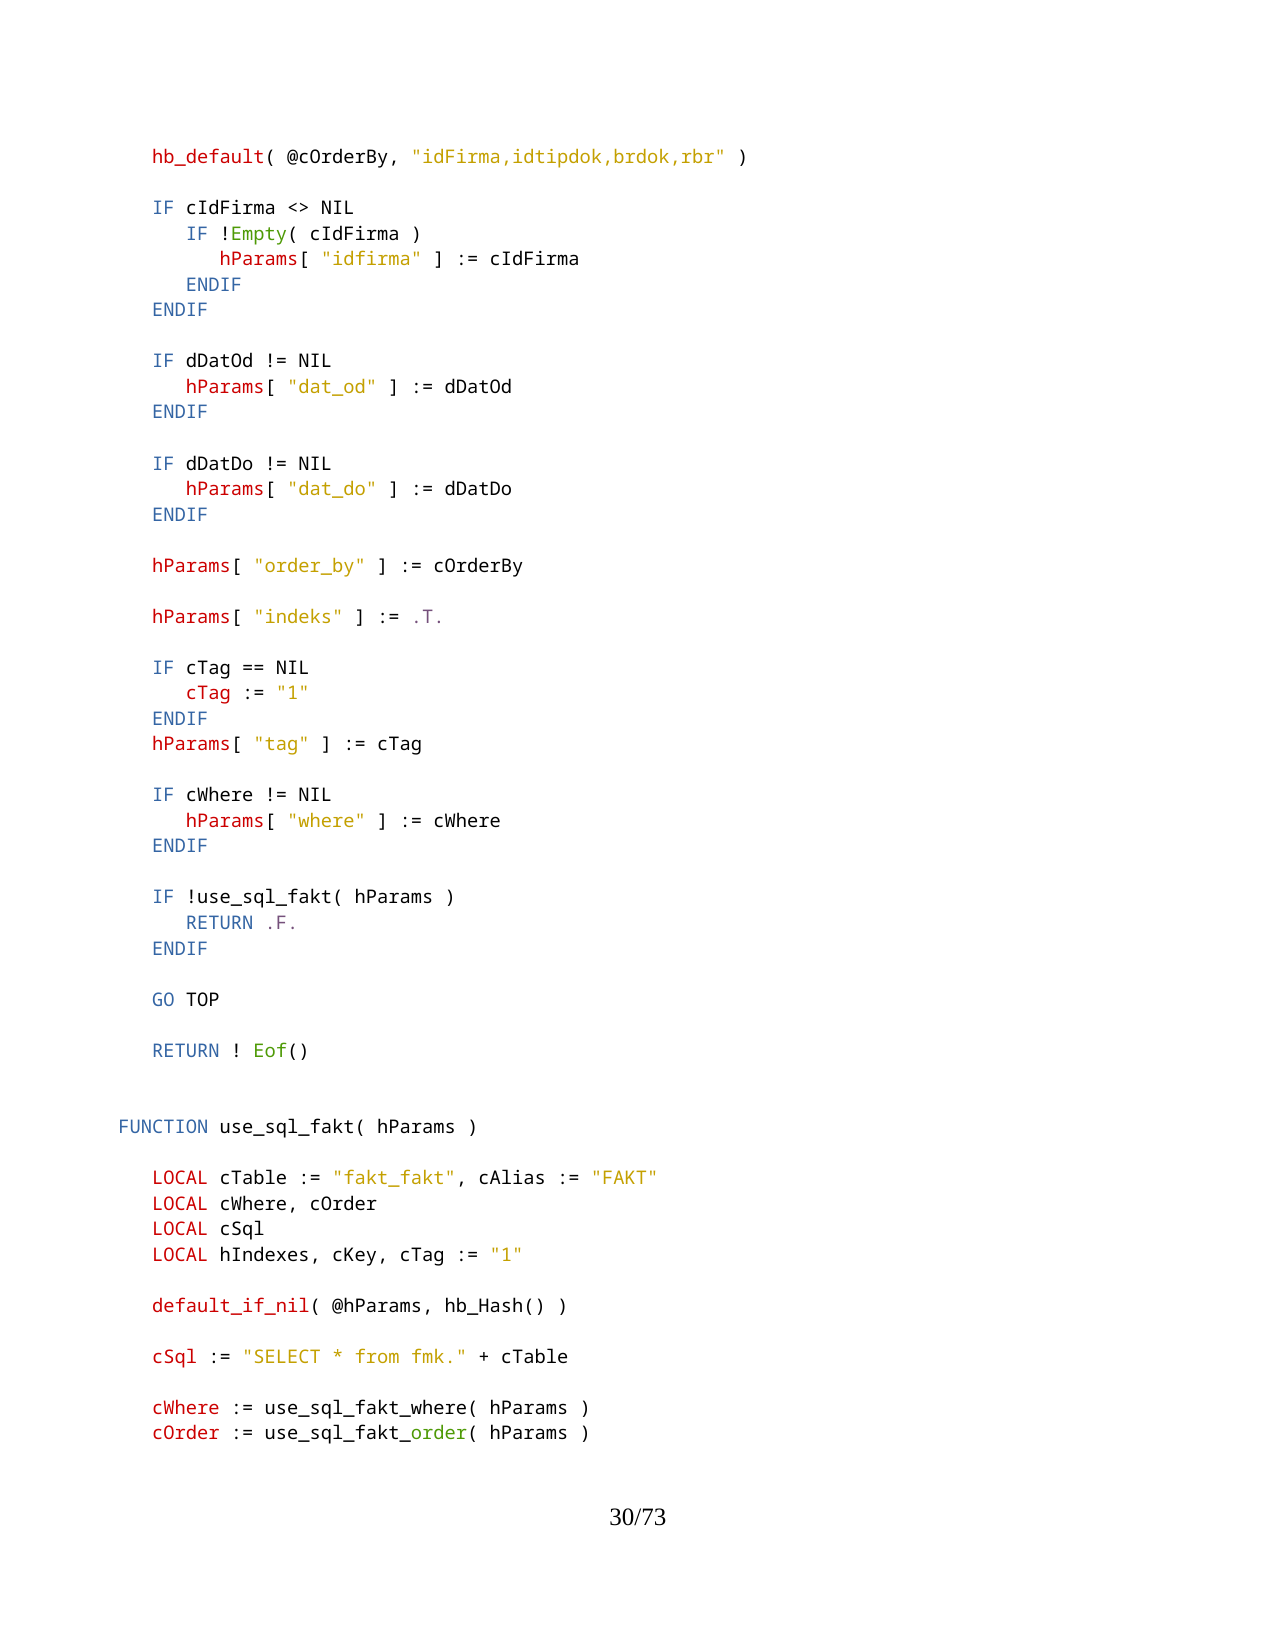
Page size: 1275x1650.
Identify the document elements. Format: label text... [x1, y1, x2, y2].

text cSql := "SELECT * from fmk." + cTable [568, 1343, 1157, 1369]
text IF cWhere != NIL [332, 782, 1157, 807]
text RETURN ! Eof() [309, 1037, 1157, 1062]
text hParams[ "tag" ] := cTag [422, 731, 1157, 756]
text cOrder := use_sql_fakt_order( hParams ) [591, 1420, 1157, 1445]
text cTag := "1" [118, 679, 1157, 705]
text IF !use_sql_fakt( hParams ) [456, 884, 1157, 909]
text ENDIF [242, 271, 1157, 297]
text hb_default( @cOrderBy, "idFirma,idtipdok,brdok,rbr" ) [748, 144, 1157, 169]
text ENDIF [208, 399, 1157, 424]
text IF dDatDo != NIL [332, 450, 1157, 475]
text cWhere := use_sql_fakt_where( hParams ) [591, 1394, 1157, 1420]
text ENDIF [208, 833, 1157, 858]
text ENDIF [208, 501, 1157, 526]
text GO TOP [219, 986, 1157, 1011]
text default_if_nil( @hParams, hb_Hash() ) [568, 1292, 1157, 1318]
text IF cIdFirma <> NIL [354, 195, 1157, 220]
text ENDIF [208, 935, 1157, 960]
text ENDIF [208, 297, 1157, 322]
text LOCAL cSql [264, 1216, 1157, 1241]
text hParams[ "dat_od" ] := dDatOd [512, 373, 1157, 399]
text LOCAL cWhere, cOrder [377, 1190, 1157, 1216]
text hParams[ "idfirma" ] := cIdFirma [579, 246, 1157, 271]
text IF dDatOd != NIL [332, 348, 1157, 373]
text hParams[ "indeks" ] := .T. [444, 603, 1157, 628]
text LOCAL cTable := "fakt_fakt", cAlias := "FAKT" [118, 1164, 1157, 1190]
text hParams[ "where" ] := cWhere [501, 807, 1157, 833]
text RETURN .F. [298, 909, 1157, 935]
text IF !Empty( cIdFirma ) [422, 220, 1157, 246]
text ENDIF [208, 705, 1157, 731]
text hParams[ "dat_do" ] := dDatDo [512, 475, 1157, 501]
text FUNCTION use_sql_fakt( hParams ) [118, 1113, 1157, 1139]
text LOCAL hIndexes, cKey, cTag := "1" [523, 1241, 1157, 1267]
text hParams[ "order_by" ] := cOrderBy [523, 552, 1157, 577]
text IF cTag == NIL [309, 654, 1157, 679]
